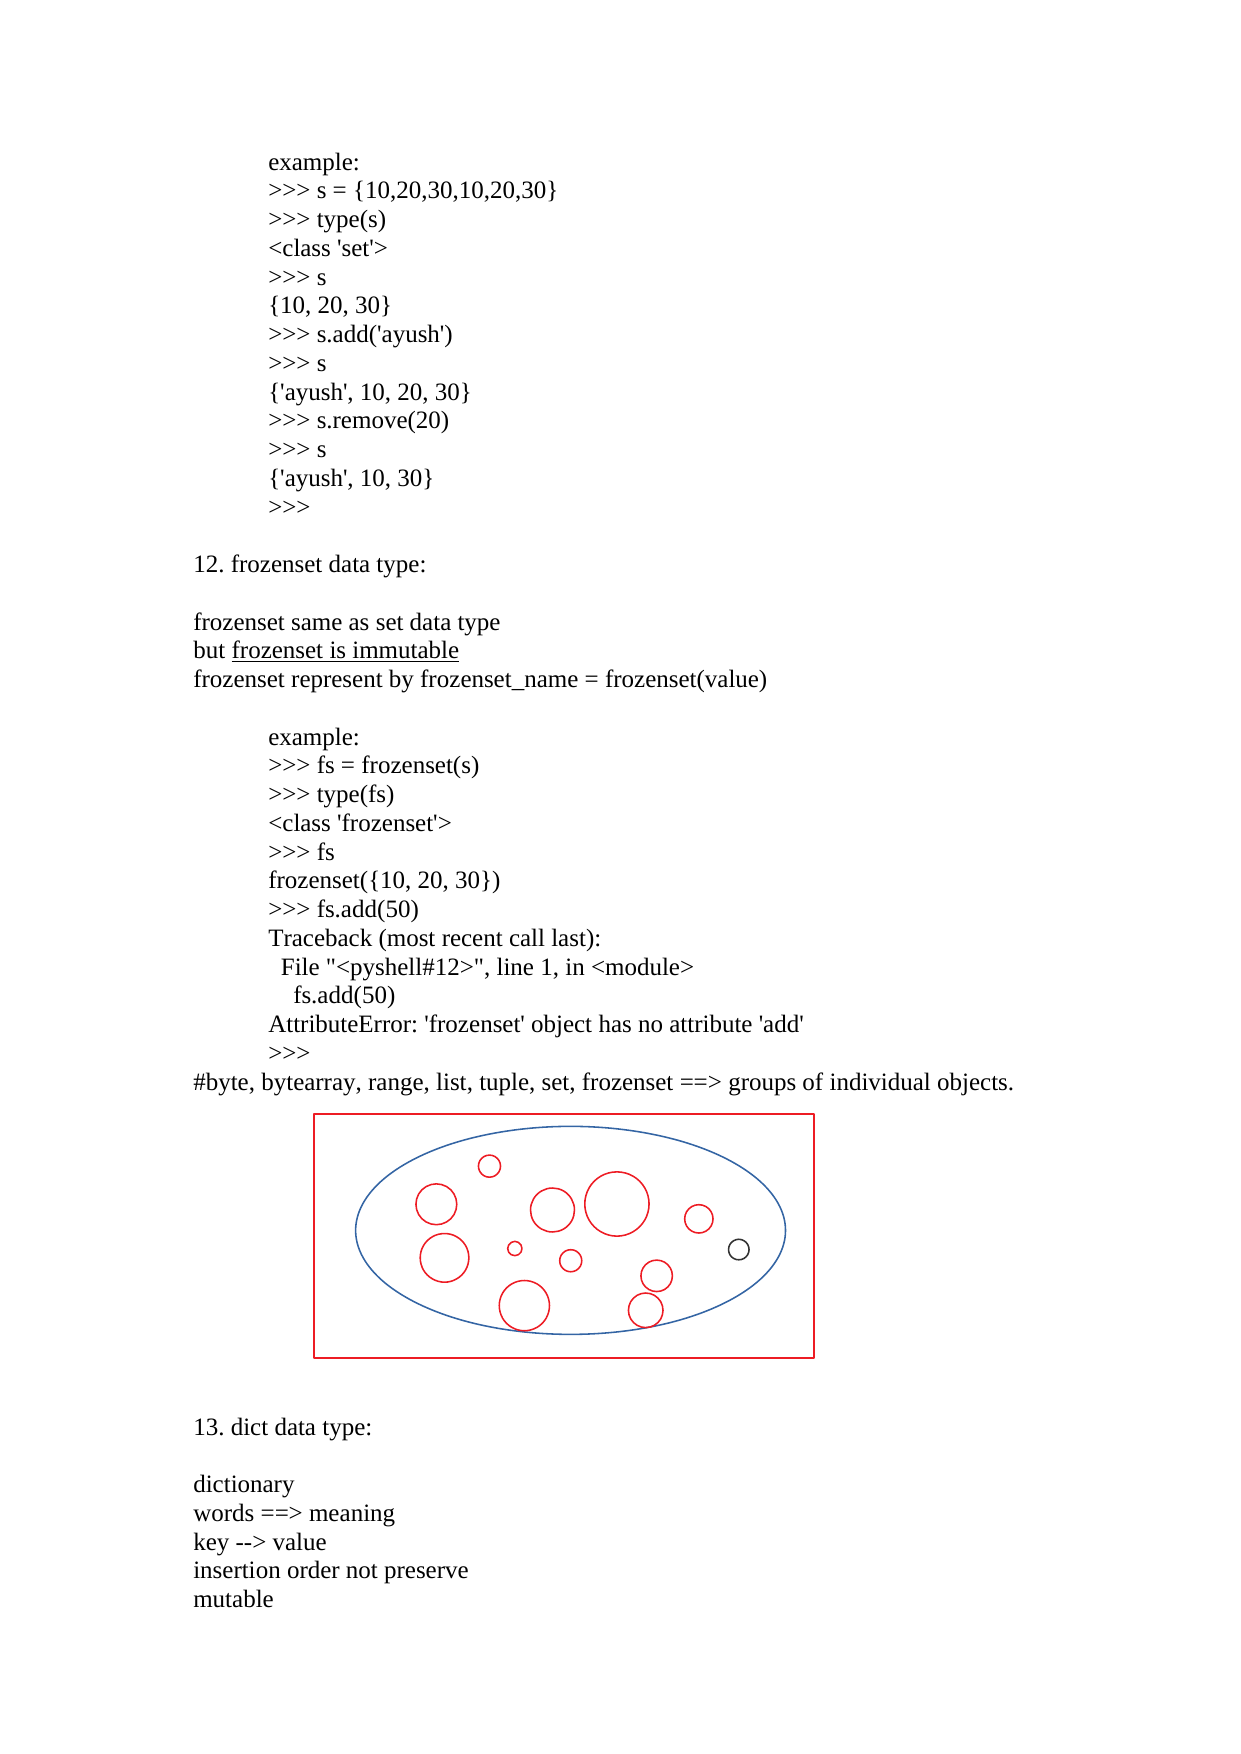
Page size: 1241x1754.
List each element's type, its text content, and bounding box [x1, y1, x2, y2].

text fs.add(50) [118, 981, 1122, 1009]
text >>> type(s) [118, 204, 1122, 233]
text >>> fs [118, 837, 1122, 866]
text words ==> meaning [118, 1498, 1122, 1527]
text >>> s.add('ayush') [118, 319, 1122, 348]
text example: [118, 147, 1122, 176]
text {'ayush', 10, 30} [118, 463, 1122, 492]
text #byte, bytearray, range, list, tuple, set, frozenset ==> groups of individual objects. [118, 1067, 1122, 1096]
text File "<pyshell#12>", line 1, in <module> [118, 952, 1122, 981]
text >>> type(fs) [118, 779, 1122, 808]
text but frozenset is immutable [118, 636, 1122, 664]
text >>> s [118, 348, 1122, 377]
text >>> fs = frozenset(s) [118, 751, 1122, 779]
text frozenset represent by frozenset_name = frozenset(value) [118, 664, 1122, 693]
text >>> [118, 1038, 1122, 1067]
text {10, 20, 30} [118, 291, 1122, 319]
text key --> value [118, 1527, 1122, 1556]
text example: [118, 722, 1122, 751]
text >>> s = {10,20,30,10,20,30} [118, 176, 1122, 204]
text >>> [118, 492, 1122, 521]
text AttributeError: 'frozenset' object has no attribute 'add' [118, 1009, 1122, 1038]
text frozenset same as set data type [118, 607, 1122, 636]
text dictionary [118, 1469, 1122, 1498]
text insertion order not preserve [118, 1556, 1122, 1584]
text >>> s.remove(20) [118, 406, 1122, 434]
text 13. dict data type: [118, 1412, 1122, 1441]
text >>> fs.add(50) [118, 894, 1122, 923]
text <class 'set'> [118, 233, 1122, 262]
text mutable [118, 1584, 1122, 1613]
text frozenset({10, 20, 30}) [118, 866, 1122, 894]
text >>> s [118, 434, 1122, 463]
text Traceback (most recent call last): [118, 923, 1122, 952]
text >>> s [118, 262, 1122, 291]
text 12. frozenset data type: [118, 549, 1122, 578]
text {'ayush', 10, 20, 30} [118, 377, 1122, 406]
text <class 'frozenset'> [118, 808, 1122, 837]
